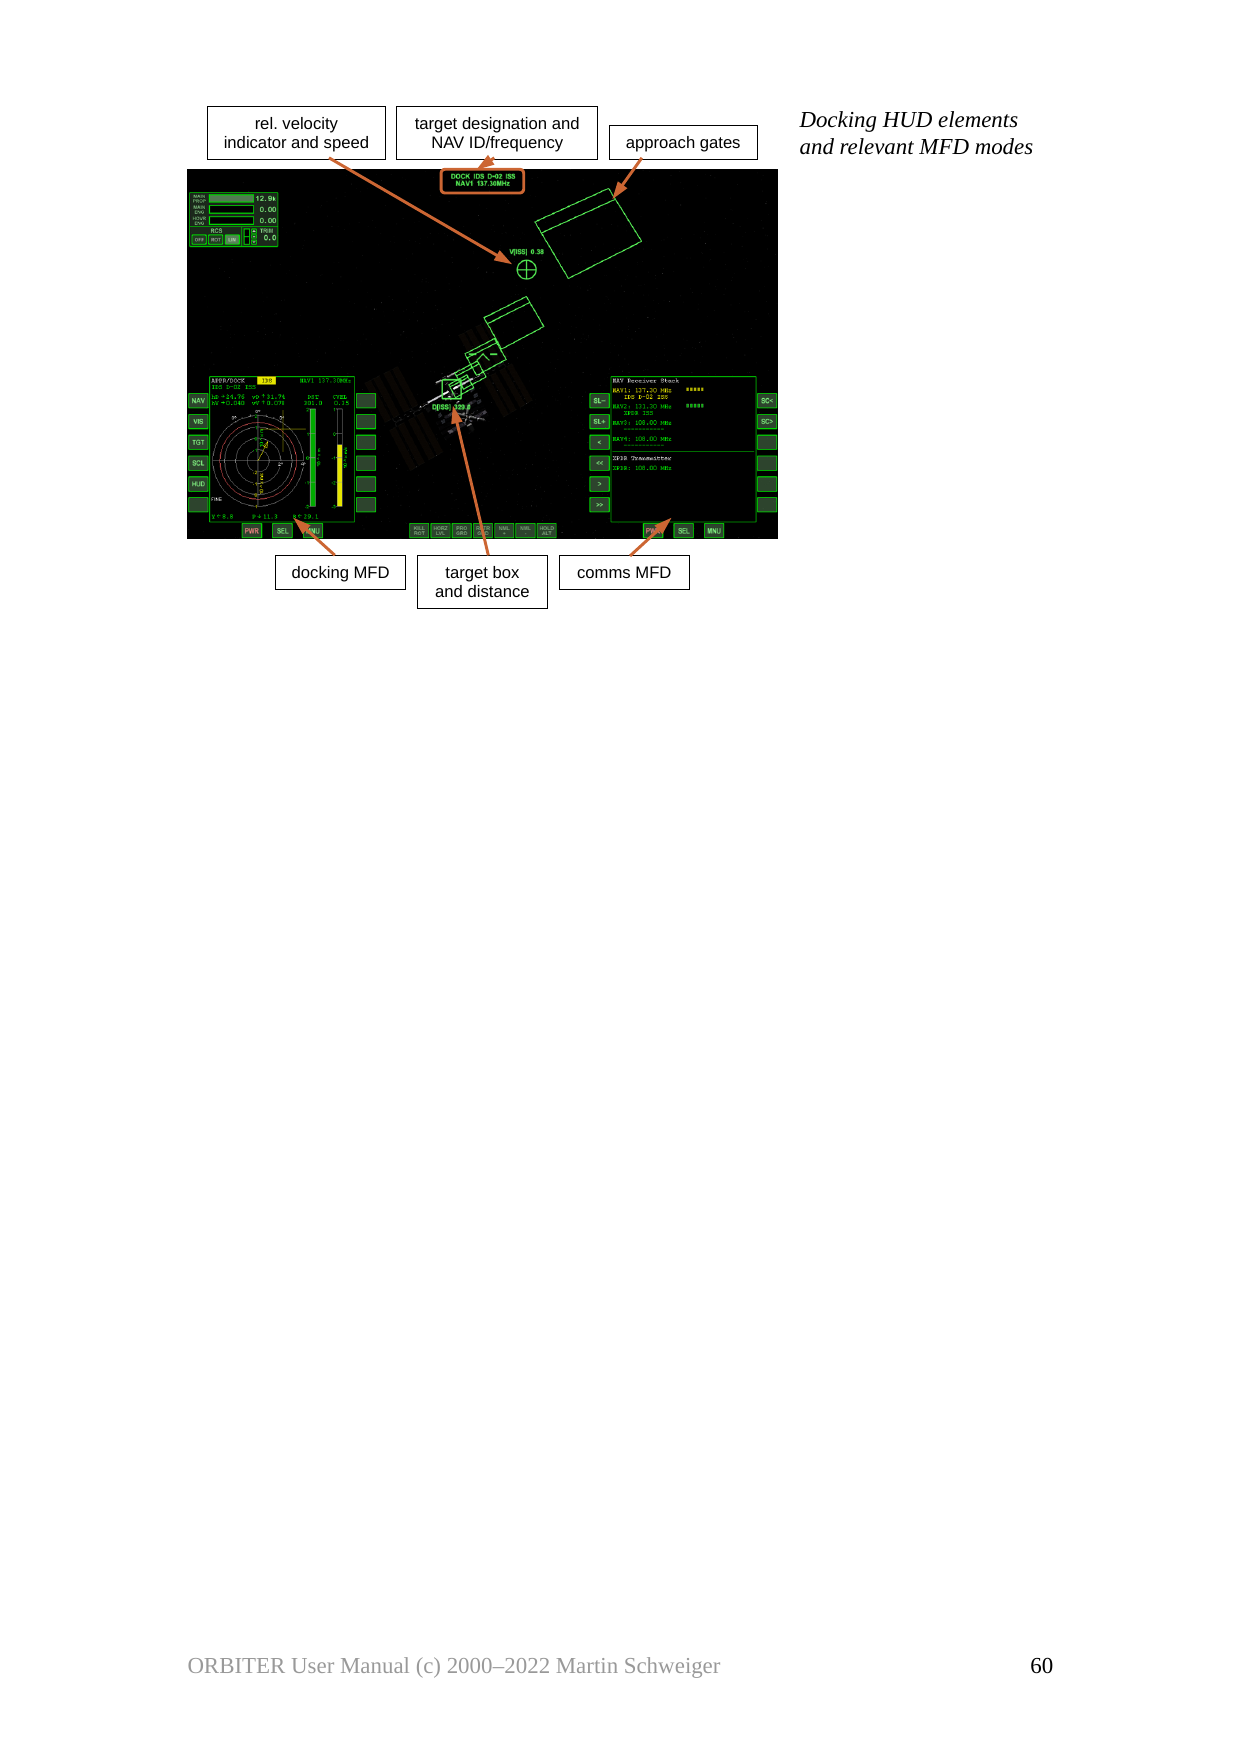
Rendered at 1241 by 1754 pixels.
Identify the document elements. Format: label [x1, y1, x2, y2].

picture [187, 169, 778, 539]
picture [443, 171, 522, 191]
